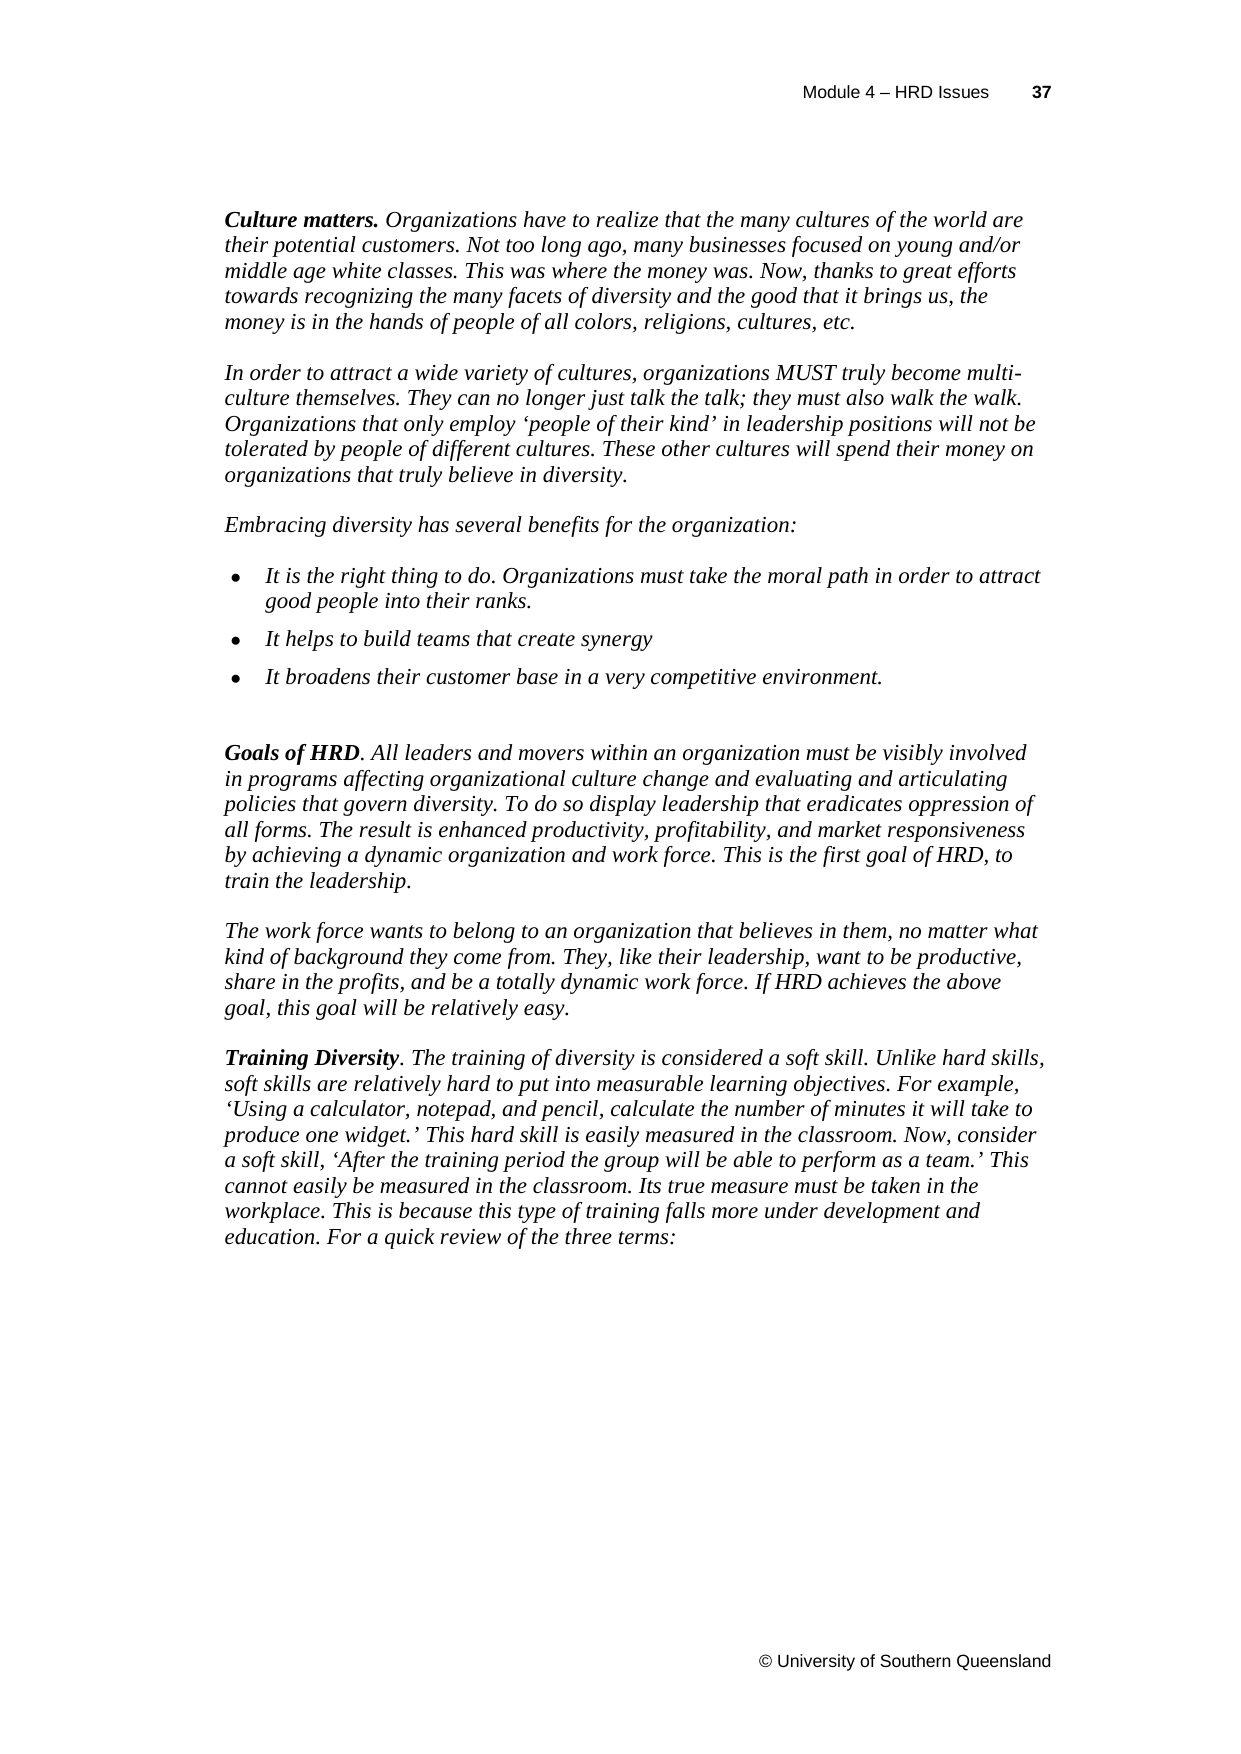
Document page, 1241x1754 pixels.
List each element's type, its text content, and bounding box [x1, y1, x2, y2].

text Goals of HRD. All leaders and movers within an organization must be visibly involved in programs affecting organizational culture change and evaluating and articulating policies that govern diversity. To do so display leadership that eradicates oppression of all forms. The result is enhanced productivity, profitability, and market responsiveness by achieving a dynamic organization and work force. This is the first goal of HRD, to train the leadership. [224, 740, 1051, 893]
text The work force wants to belong to an organization that believes in them, no matter what kind of background they come from. They, like their leadership, want to be productive, share in the profits, and be a totally dynamic work force. If HRD achieves the above goal, this goal will be relatively easy. [224, 918, 1051, 1020]
text Embracing diversity has several benefits for the organization: [224, 512, 1051, 537]
text Training Diversity. The training of diversity is considered a soft skill. Unlike hard skills, soft skills are relatively hard to put into measurable learning objectives. For example, ‘Using a calculator, notepad, and pencil, calculate the number of minutes it will take to produce one widget.’ This hard skill is easily measured in the classroom. Now, consider a soft skill, ‘After the training period the group will be able to perform as a team.’ This cannot easily be measured in the classroom. Its true measure must be taken in the workplace. This is because this type of training falls more under development and education. For a quick review of the three terms: [224, 1045, 1051, 1249]
text Culture matters. Organizations have to realize that the many cultures of the world are their potential customers. Not too long ago, many businesses focused on young and/or middle age white classes. This was where the money was. Now, thanks to great efforts towards recognizing the many facets of diversity and the good that it brings us, the money is in the hands of people of all colors, religions, cultures, etc. [224, 207, 1051, 334]
text In order to attract a wide variety of cultures, organizations MUST truly become multi-culture themselves. They can no longer just talk the talk; they must also walk the walk. Organizations that only employ ‘people of their kind’ in leadership positions will not be tolerated by people of different cultures. These other cultures will spend their money on organizations that truly believe in diversity. [224, 359, 1051, 487]
table_header It is the right thing to do. Organizations must take the moral path in order to attract good people into their ranks. It helps to build teams that create synergy It broadens their customer base in a very competitive environment. [230, 563, 1047, 689]
